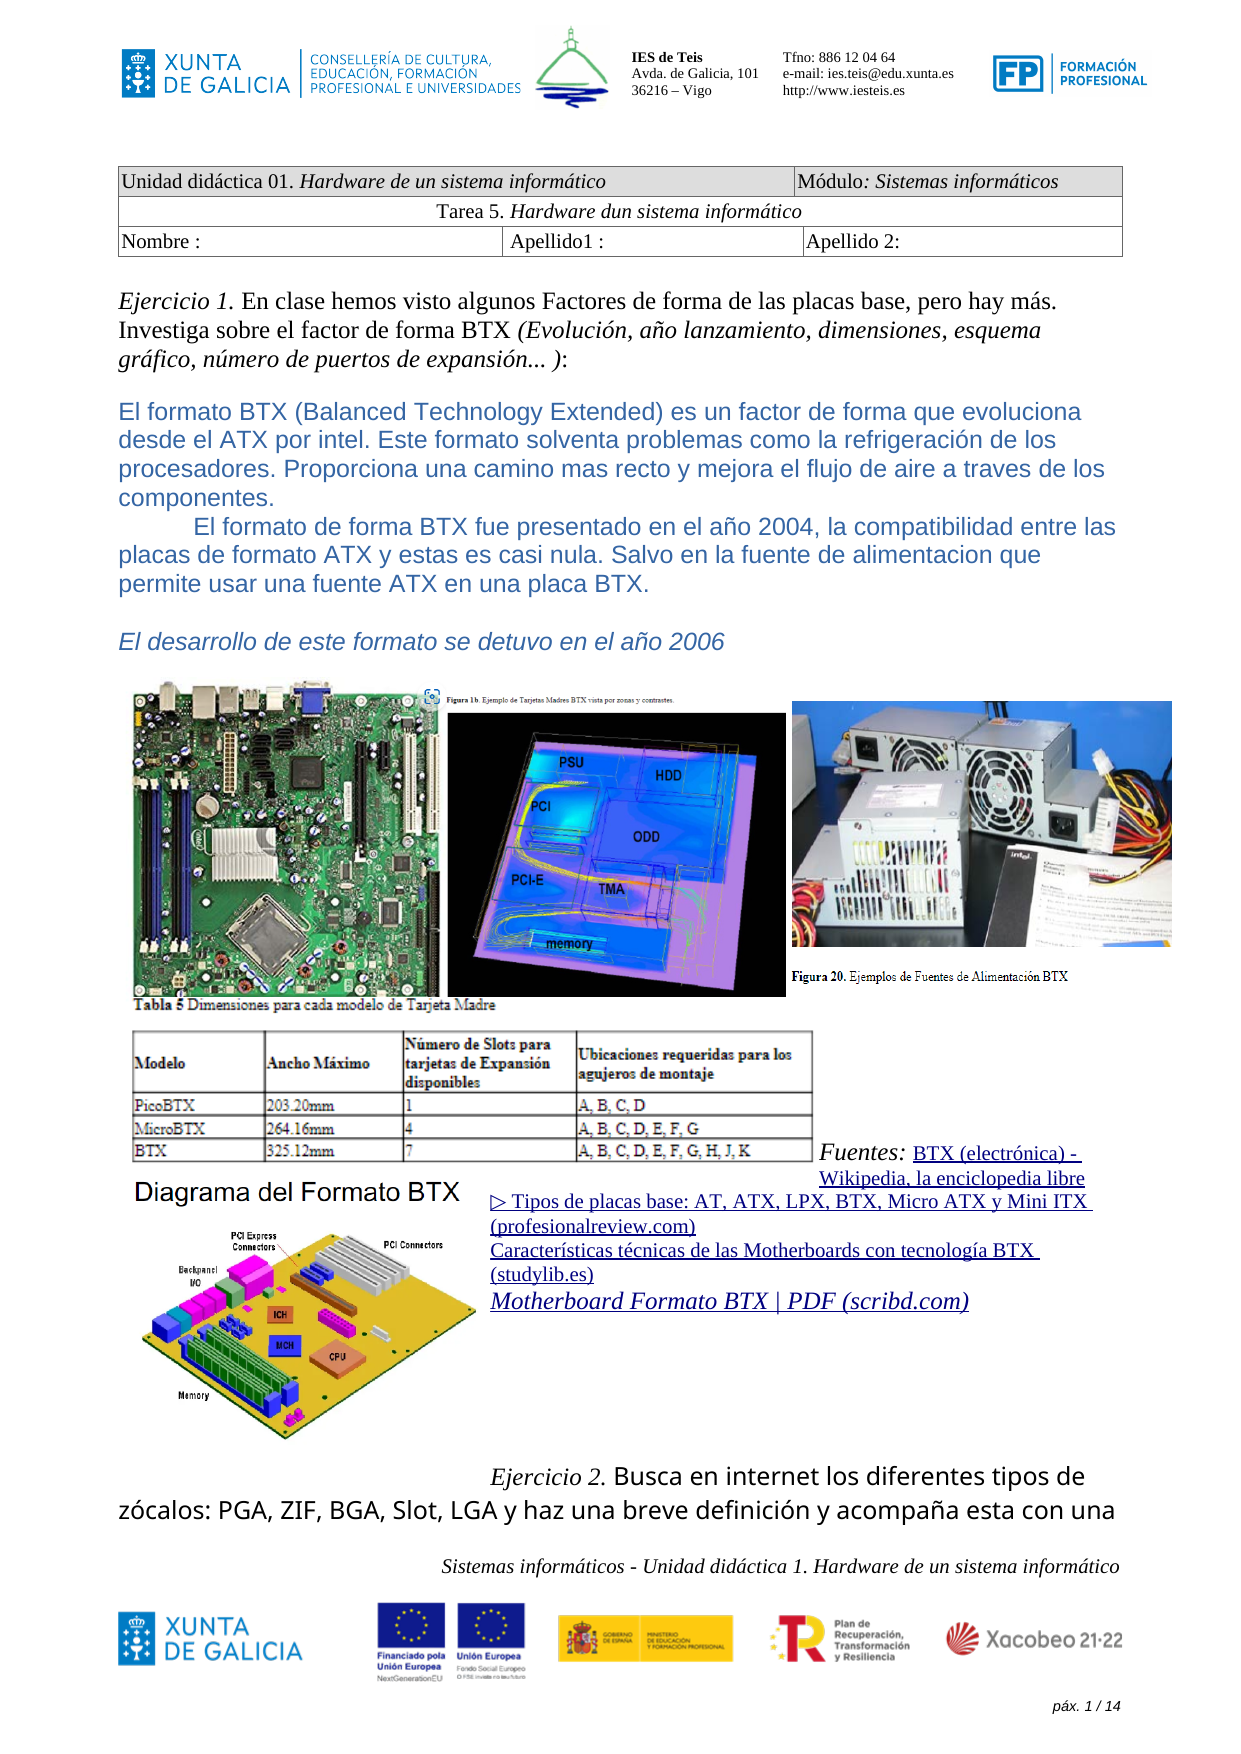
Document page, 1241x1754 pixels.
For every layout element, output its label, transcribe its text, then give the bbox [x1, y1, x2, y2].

text Motherboard Formato BTX | PDF (scribd.com) [491, 1286, 1122, 1314]
text Ejercicio 2. Busca en internet los diferentes tipos de zócalos: PGA, ZIF, BGA, Slot, LGA y haz una breve definición y acompaña esta con una [118, 1459, 1122, 1527]
table_header Unidad didáctica 01. Hardware de un sistema informático [119, 167, 794, 196]
table_cell Apellido1 : [503, 227, 803, 256]
table_cell Apellido 2: [804, 227, 1122, 256]
text El desarrollo de este formato se detuvo en el año 2006 [118, 627, 1122, 655]
table_cell Tarea 5. Hardware dun sistema informático [119, 197, 1122, 226]
picture [118, 1592, 1123, 1688]
text El formato de forma BTX fue presentado en el año 2004, la compatibilidad entre las placas de formato ATX y estas es casi nula. Salvo en la fuente de alimentacion que permite usar una fuente ATX en una placa BTX. [118, 512, 1122, 598]
table_cell Nombre : [119, 227, 502, 256]
picture [534, 25, 611, 110]
text Características técnicas de las Motherboards con tecnología BTX (studylib.es) [491, 1238, 1122, 1286]
text Fuentes: BTX (electrónica) - Wikipedia, la enciclopedia libre [491, 1137, 1122, 1189]
picture [121, 49, 521, 98]
text El formato BTX (Balanced Technology Extended) es un factor de forma que evoluciona desde el ATX por intel. Este formato solventa problemas como la refrigeración de los procesadores. Proporciona una camino mas recto y mejora el flujo de aire a traves de los componentes. [118, 397, 1122, 512]
picture [125, 668, 1181, 1461]
picture [989, 50, 1153, 97]
table_header Módulo: Sistemas informáticos [795, 167, 1122, 196]
text Ejercicio 1. En clase hemos visto algunos Factores de forma de las placas base, pero hay más. Investiga sobre el factor de forma BTX (Evolución, año lanzamiento, dimensiones, esquema gráfico, número de puertos de expansión... ): [118, 286, 1122, 373]
text ▷ Tipos de placas base: AT, ATX, LPX, BTX, Micro ATX y Mini ITX (profesionalreview.com) [491, 1189, 1122, 1238]
